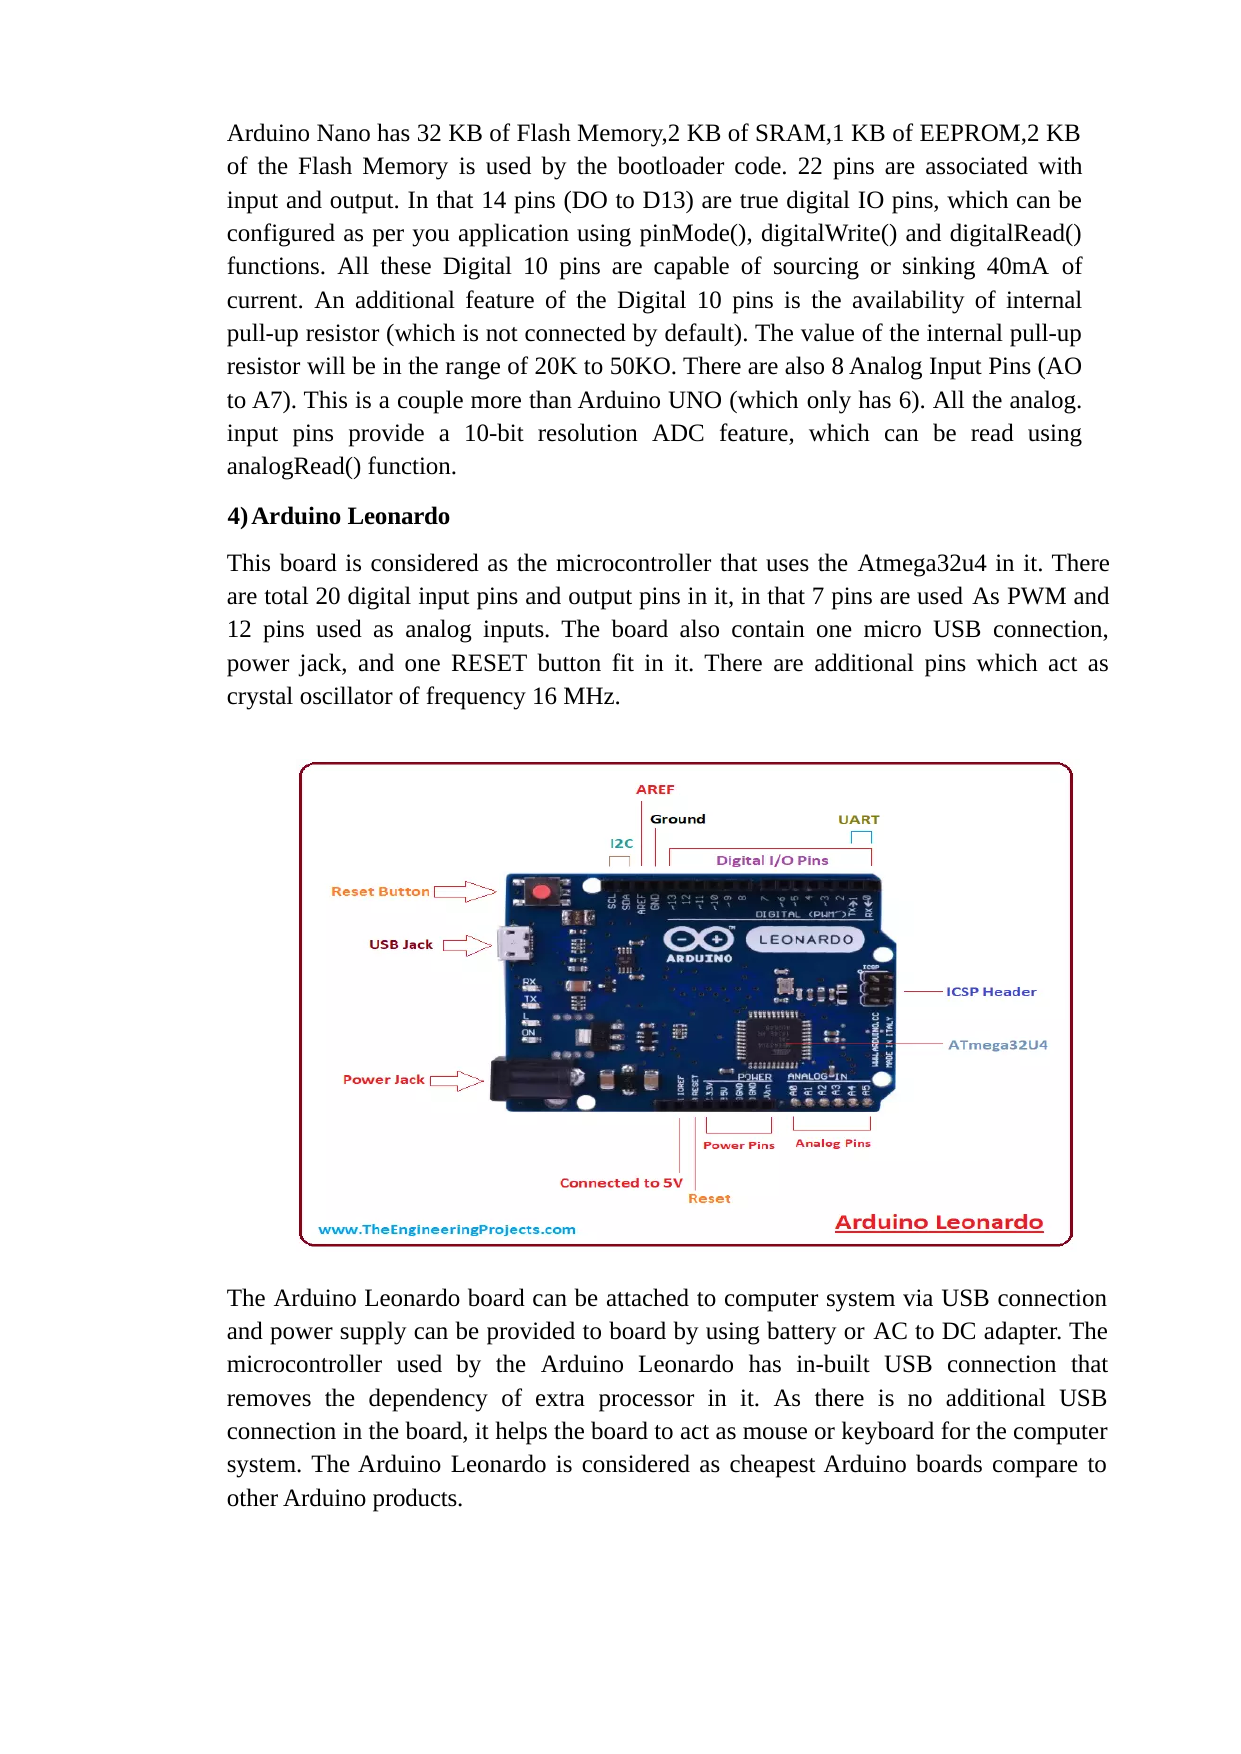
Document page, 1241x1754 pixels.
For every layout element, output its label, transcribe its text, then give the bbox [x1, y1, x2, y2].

text The Arduino Leonardo board can be attached to computer system via USB connection and power supply can be provided to board by using battery or AC to DC adapter. The microcontroller used by the Arduino Leonardo has in-built USB connection that removes the dependency of extra processor in it. As there is no additional USB connection in the board, it helps the board to act as mouse or keyboard for the computer system. The Arduino Leonardo is considered as cheapest Arduino boards compare to other Arduino products. [227, 1283, 1108, 1511]
picture [295, 759, 1080, 1252]
text This board is considered as the microcontroller that uses the Atmega32u4 in it. There are total 20 digital input pins and output pins in it, in that 7 pins are used As PWM and 12 pins used as analog inputs. The board also contain one micro USB connection, power jack, and one RESET button fit in it. There are additional pins which act as crystal oscillator of frequency 16 MHz. [227, 548, 1110, 710]
list Arduino Leonardo [227, 501, 1122, 530]
text Arduino Nano has 32 KB of Flash Memory,2 KB of SRAM,1 KB of EEPROM,2 KB of the Flash Memory is used by the bootloader code. 22 pins are associated with input and output. In that 14 pins (DO to D13) are true digital IO pins, which can be configured as per you application using pinMode(), digitalWrite() and digitalRead() functions. All these Digital 10 pins are capable of sourcing or sinking 40mA of current. An additional feature of the Digital 10 pins is the availability of internal pull-up resistor (which is not connected by default). The value of the internal pull-up resistor will be in the range of 20K to 50KO. There are also 8 Analog Input Pins (AO to A7). This is a couple more than Arduino UNO (which only has 6). All the analog. input pins provide a 10-bit resolution ADC feature, which can be read using analogRead() function. [227, 118, 1082, 480]
